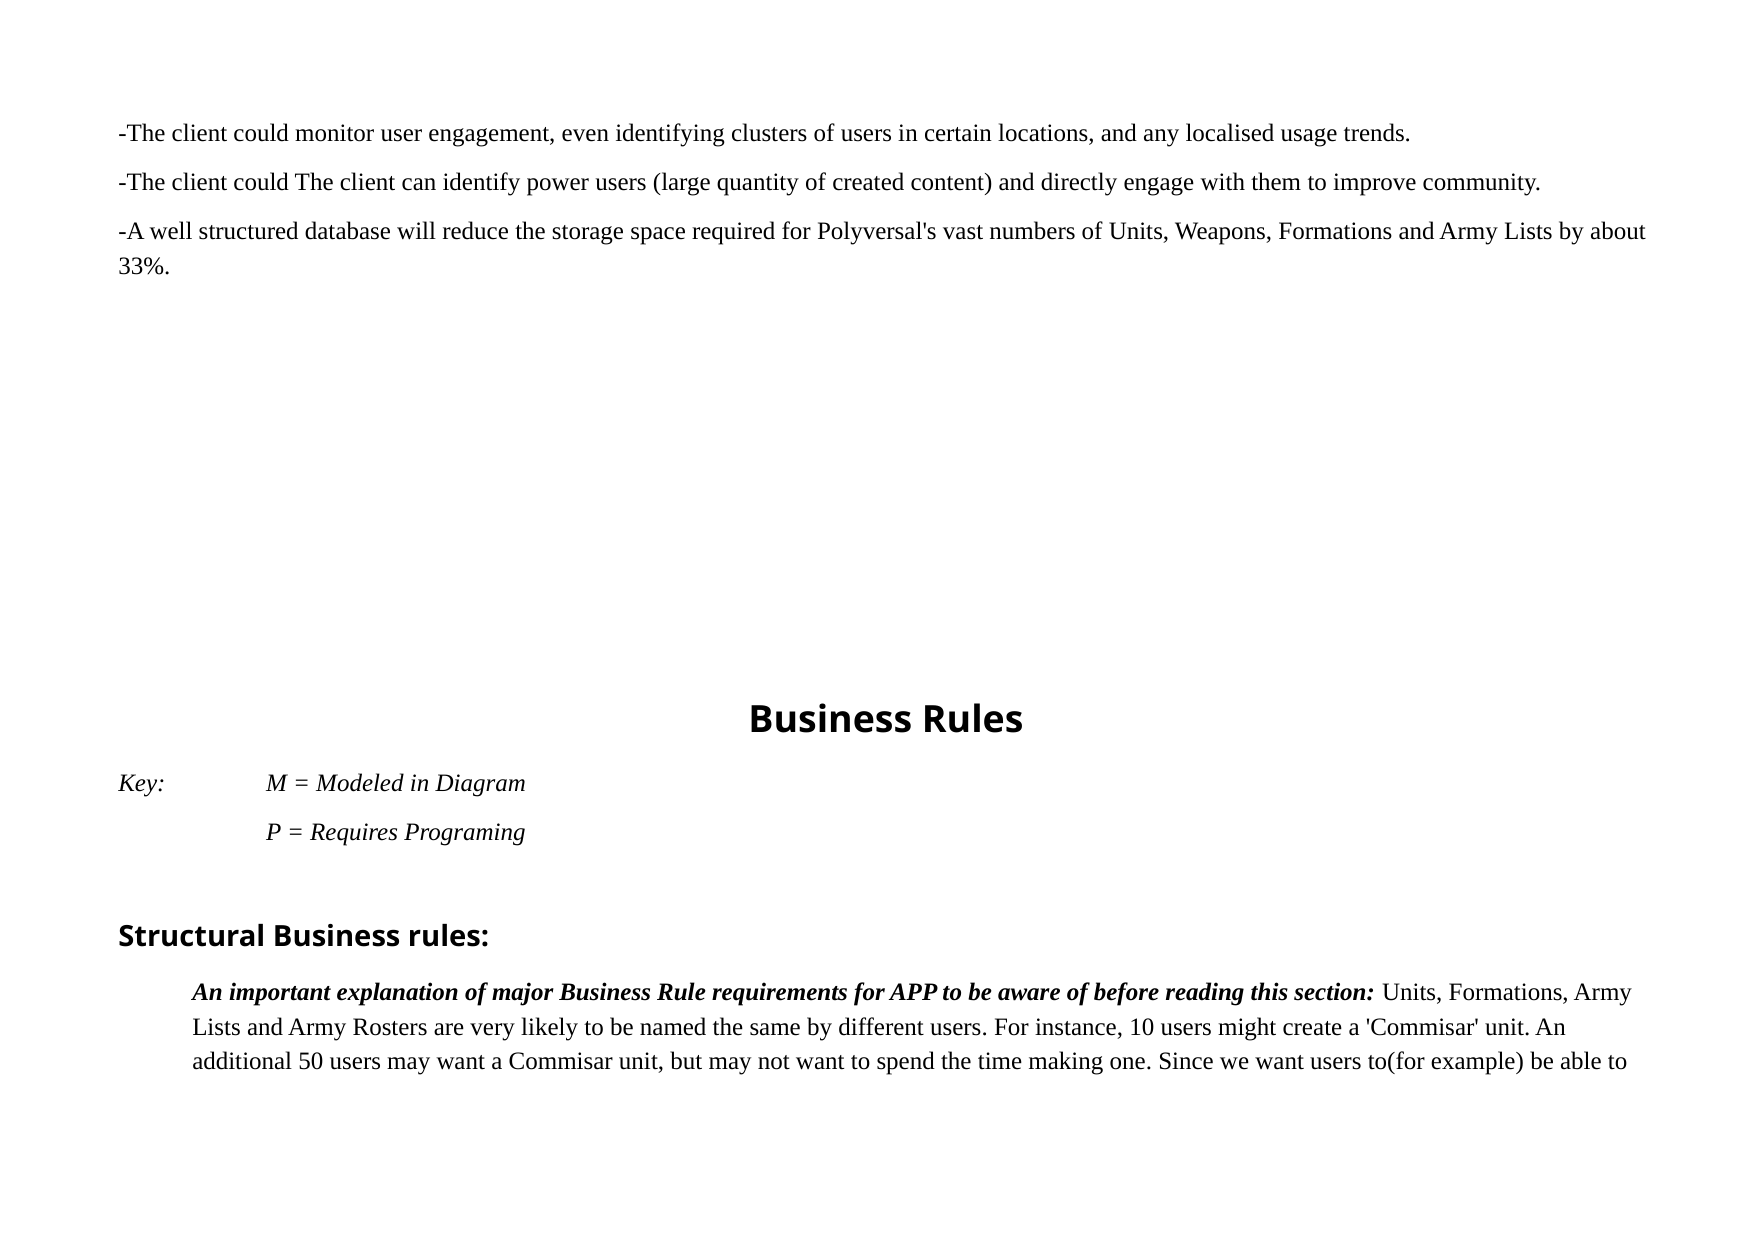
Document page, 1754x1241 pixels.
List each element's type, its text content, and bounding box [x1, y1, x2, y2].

text P = Requires Programing [118, 817, 1653, 846]
text Key: M = Modeled in Diagram [118, 768, 1653, 797]
text -The client could monitor user engagement, even identifying clusters of users in certain locations, and any localised usage trends. [118, 118, 1653, 147]
text An important explanation of major Business Rule requirements for APP to be aware of before reading this section: Units, Formations, Army Lists and Army Rosters are very likely to be named the same by different users. For instance, 10 users might create a 'Commisar' unit. An additional 50 users may want a Commisar unit, but may not want to spend the time making one. Since we want users to(for example) be able to [118, 977, 1653, 1075]
text Structural Business rules: [118, 915, 1653, 955]
text Business Rules [118, 692, 1653, 743]
text -The client could The client can identify power users (large quantity of created content) and directly engage with them to improve community. [118, 167, 1653, 196]
text -A well structured database will reduce the storage space required for Polyversal's vast numbers of Units, Weapons, Formations and Army Lists by about 33%. [118, 216, 1653, 279]
